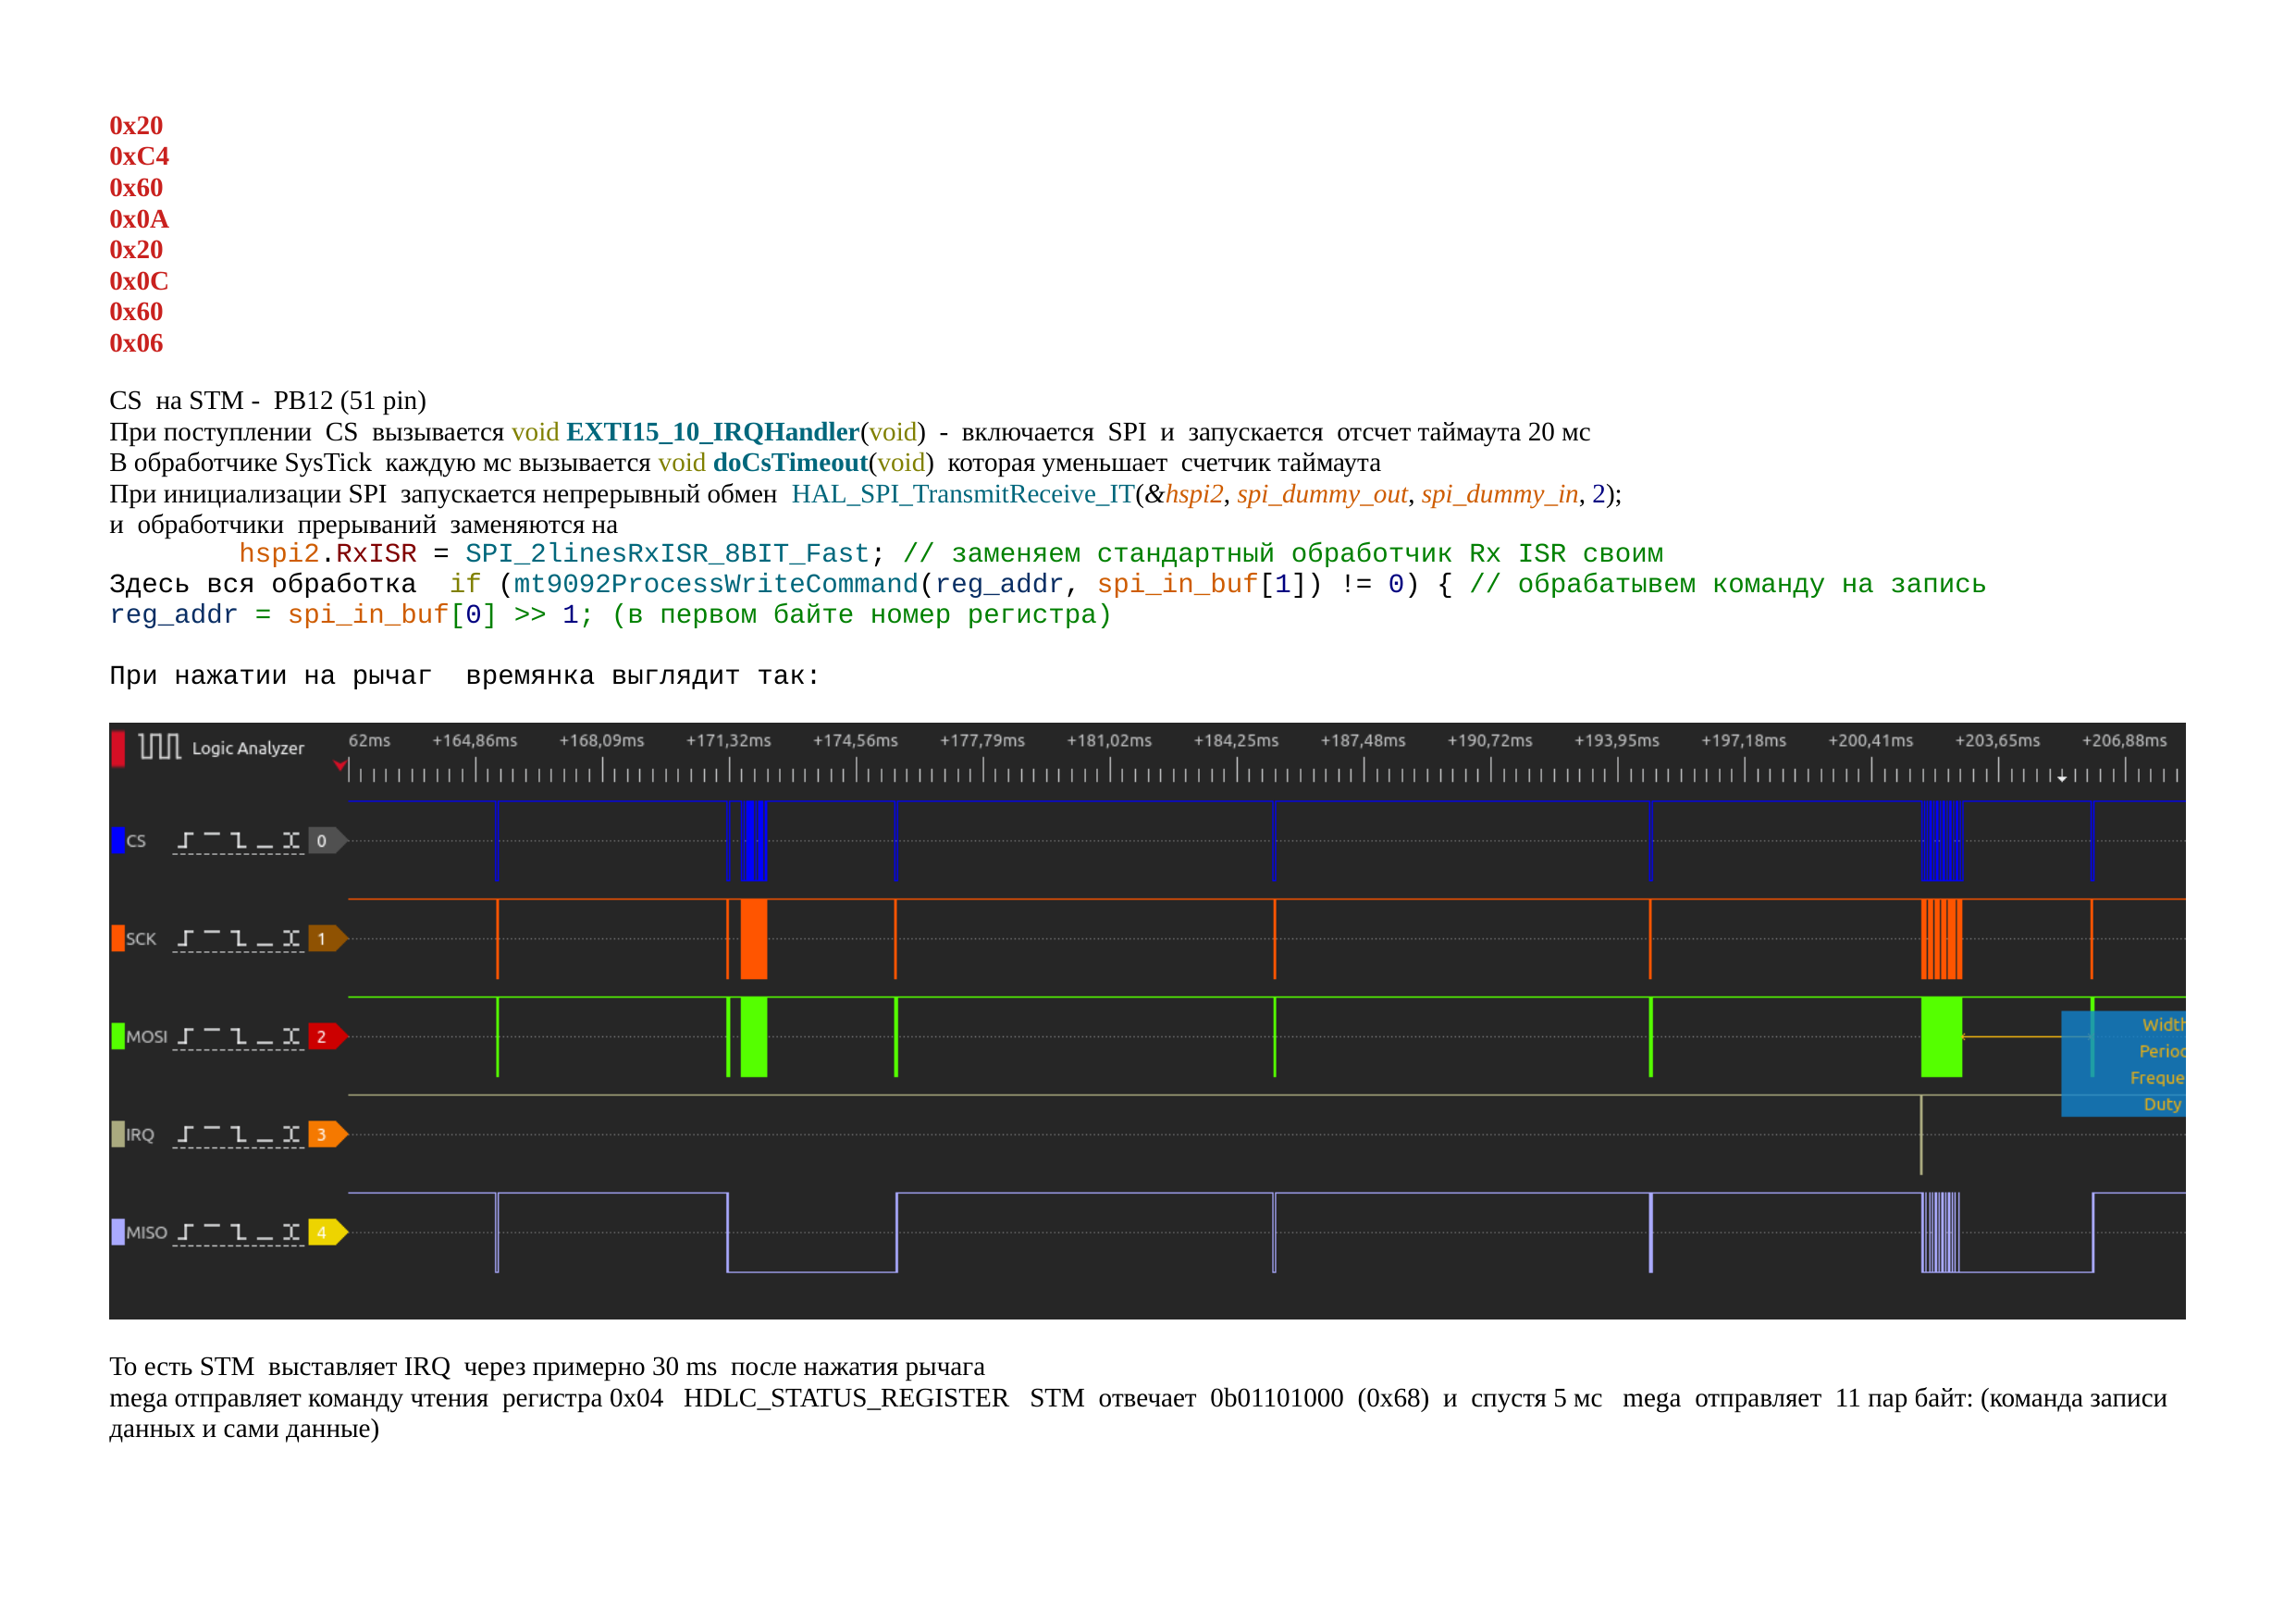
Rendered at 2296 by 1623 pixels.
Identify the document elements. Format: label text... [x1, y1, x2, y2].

text 0x60 [109, 295, 2186, 327]
text 0x20 [109, 233, 2186, 265]
text При поступлении CS вызывается void EXTI15_10_IRQHandler(void) - включается SPI и запускается отсчет таймаута 20 мс [109, 415, 2186, 446]
text 0xC4 [109, 141, 2186, 171]
picture [109, 723, 2186, 1319]
text В обработчике SysTick каждую мс вызывается void doCsTimeout(void) которая уменьшает счетчик таймаута [109, 446, 2186, 477]
text 0x0A [109, 203, 2186, 233]
text 0x60 [109, 171, 2186, 203]
text CS на STM - PB12 (51 pin) [109, 384, 2186, 415]
text reg_addr = spi_in_buf[0] >> 1; (в первом байте номер регистра) [109, 601, 2186, 631]
text 0x0C [109, 265, 2186, 295]
text 0x20 [109, 109, 2186, 141]
text При инициализации SPI запускается непрерывный обмен HAL_SPI_TransmitReceive_IT(&hspi2, spi_dummy_out, spi_dummy_in, 2); [109, 477, 2186, 508]
text mega отправляет команду чтения регистра 0x04 HDLC_STATUS_REGISTER STM отвечает 0b01101000 (0x68) и спустя 5 мс mega отправляет 11 пар байт: (команда записи данных и сами данные) [109, 1381, 2186, 1443]
text и обработчики прерываний заменяются на [109, 508, 2186, 539]
text 0x06 [109, 327, 2186, 357]
text Здесь вся обработка if (mt9092ProcessWriteCommand(reg_addr, spi_in_buf[1]) != 0) { // обрабатывем команду на запись [109, 570, 2186, 601]
text При нажатии на рычаг времянка выглядит так: [109, 662, 2186, 692]
text hspi2.RxISR = SPI_2linesRxISR_8BIT_Fast; // заменяем стандартный обработчик Rx ISR своим [109, 539, 2186, 570]
text То есть STM выставляет IRQ через примерно 30 ms после нажатия рычага [109, 1350, 2186, 1381]
